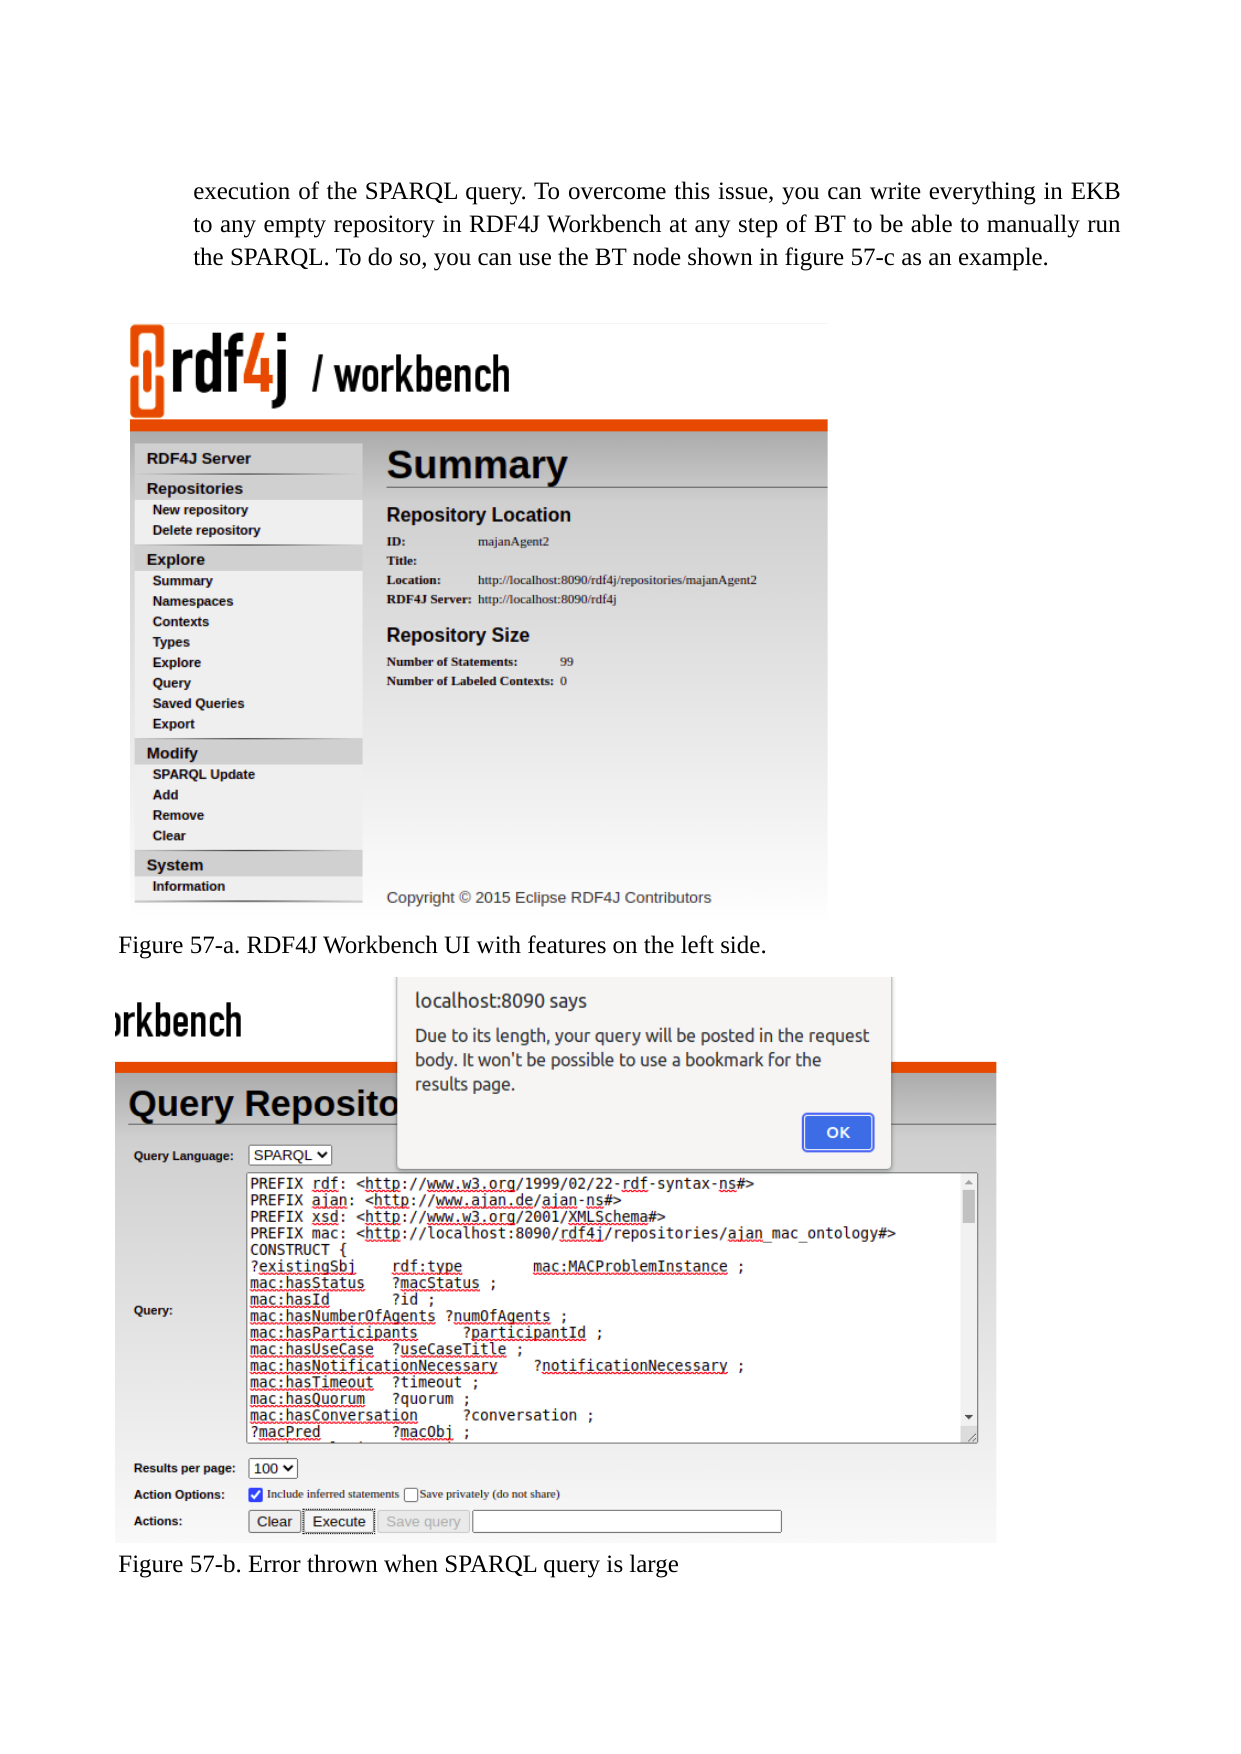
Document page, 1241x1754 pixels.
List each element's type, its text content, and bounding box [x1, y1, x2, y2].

text Figure 57-b. Error thrown when SPARQL query is large [118, 1549, 1122, 1578]
picture [130, 323, 828, 921]
text Figure 57-a. RDF4J Workbench UI with features on the left side. [118, 930, 1122, 959]
picture [115, 977, 997, 1543]
list execution of the SPARQL query. To overcome this issue, you can write everything in EKB to any empty repository in RDF4J Workbench at any step of BT to be able to manually run the SPARQL. To do so, you can use the BT node shown in figure 57-c as an example. [156, 176, 1122, 271]
